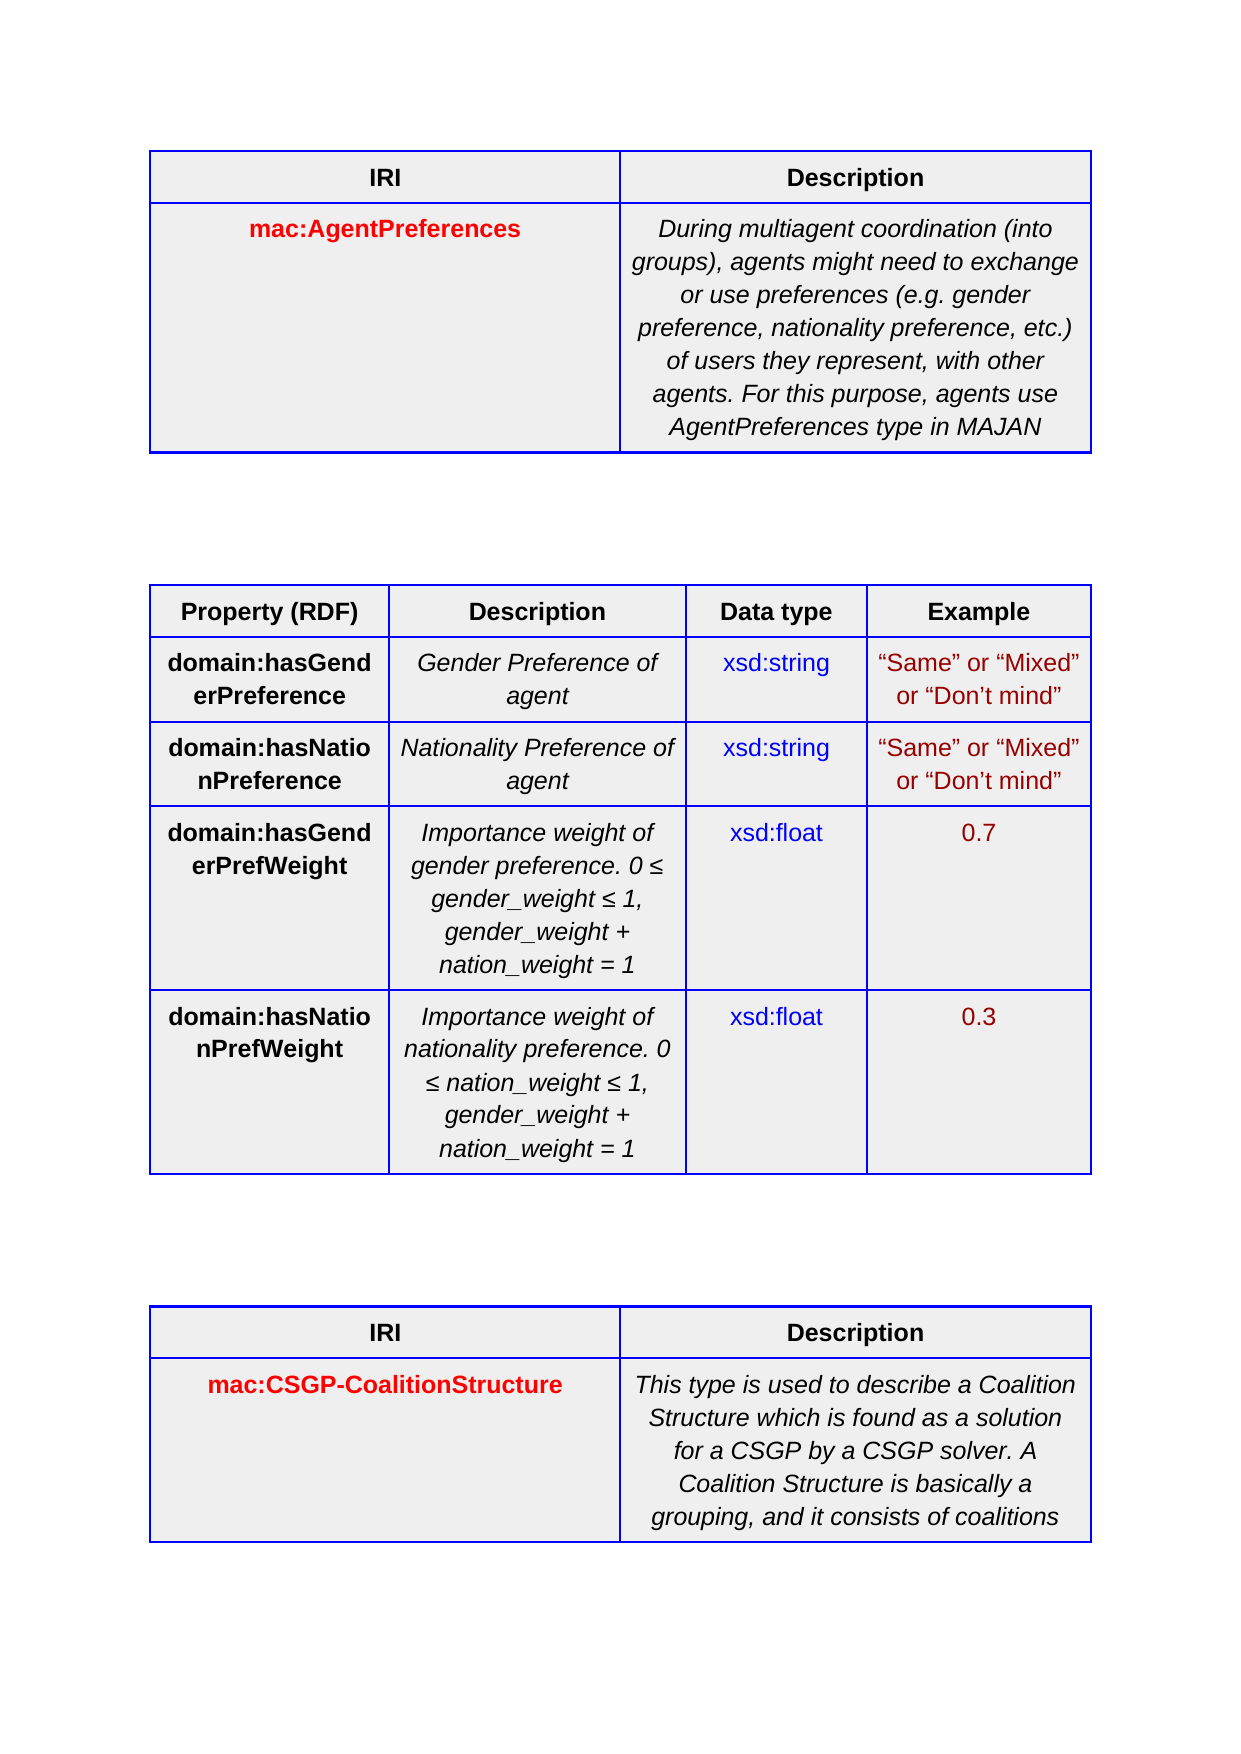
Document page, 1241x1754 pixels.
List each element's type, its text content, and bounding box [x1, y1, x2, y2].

table_cell domain:hasNationPreference [151, 723, 388, 805]
table_cell xsd:string [687, 638, 866, 721]
table_header IRI [151, 1308, 619, 1357]
table_cell “Same” or “Mixed” or “Don’t mind” [868, 638, 1090, 721]
table_cell Nationality Preference of agent [390, 723, 685, 805]
table_header Description [621, 1308, 1090, 1357]
table_cell domain:hasNationPrefWeight [151, 991, 388, 1173]
table_header Property (RDF) [151, 586, 388, 636]
table_cell Importance weight of gender preference. 0 ≤ gender_weight ≤ 1, gender_weight + nation_weight = 1 [390, 807, 685, 989]
table_cell During multiagent coordination (into groups), agents might need to exchange or use preferences (e.g. gender preference, nationality preference, etc.) of users they represent, with other agents. For this purpose, agents use AgentPreferences type in MAJAN [621, 204, 1090, 451]
table_header IRI [151, 152, 619, 202]
table_cell This type is used to describe a Coalition Structure which is found as a solution for a CSGP by a CSGP solver. A Coalition Structure is basically a grouping, and it consists of coalitions [621, 1359, 1090, 1541]
table_cell domain:hasGenderPrefWeight [151, 807, 388, 989]
table_cell “Same” or “Mixed” or “Don’t mind” [868, 723, 1090, 805]
table_cell 0.7 [868, 807, 1090, 989]
table_cell domain:hasGenderPreference [151, 638, 388, 721]
table_cell mac:CSGP-CoalitionStructure [151, 1359, 619, 1541]
table_header Data type [687, 586, 866, 636]
table_cell Importance weight of nationality preference. 0 ≤ nation_weight ≤ 1, gender_weight + nation_weight = 1 [390, 991, 685, 1173]
table_cell xsd:float [687, 807, 866, 989]
table_cell Gender Preference of agent [390, 638, 685, 721]
table_header Example [868, 586, 1090, 636]
table_cell 0.3 [868, 991, 1090, 1173]
table_cell xsd:float [687, 991, 866, 1173]
table_cell xsd:string [687, 723, 866, 805]
table_cell mac:AgentPreferences [151, 204, 619, 451]
table_header Description [621, 152, 1090, 202]
table_header Description [390, 586, 685, 636]
